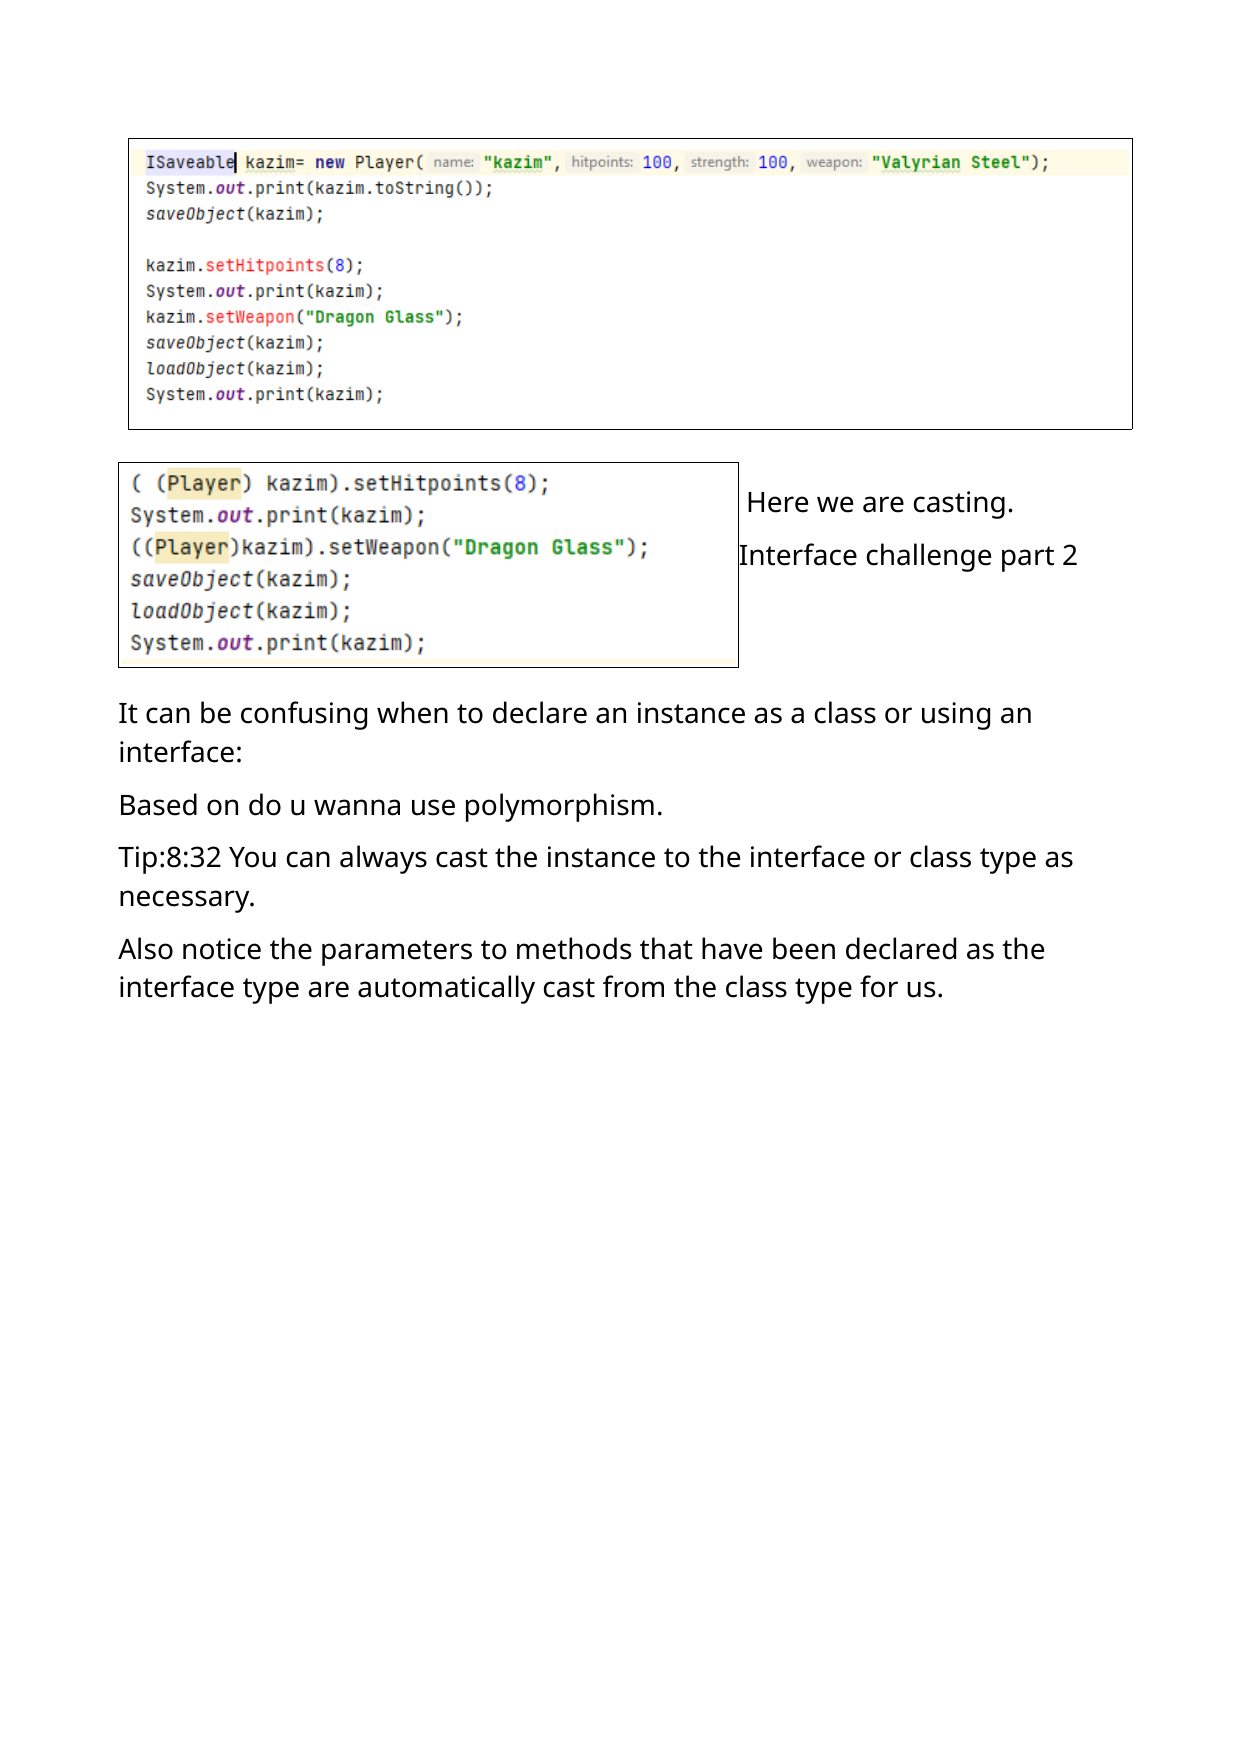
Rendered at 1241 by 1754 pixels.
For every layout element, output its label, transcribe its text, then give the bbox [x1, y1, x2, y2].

text Here we are casting. [739, 482, 1122, 520]
text Tip:8:32 You can always cast the instance to the interface or class type as necessary. [118, 838, 1122, 914]
picture [131, 140, 1129, 426]
text Interface challenge part 2 [739, 535, 1122, 573]
text It can be confusing when to declare an instance as a class or using an interface: [118, 693, 1122, 770]
text Also notice the parameters to methods that have been declared as the interface type are automatically cast from the class type for us. [118, 929, 1122, 1006]
text Based on do u wanna use polymorphism. [118, 785, 1122, 823]
picture [121, 465, 736, 664]
